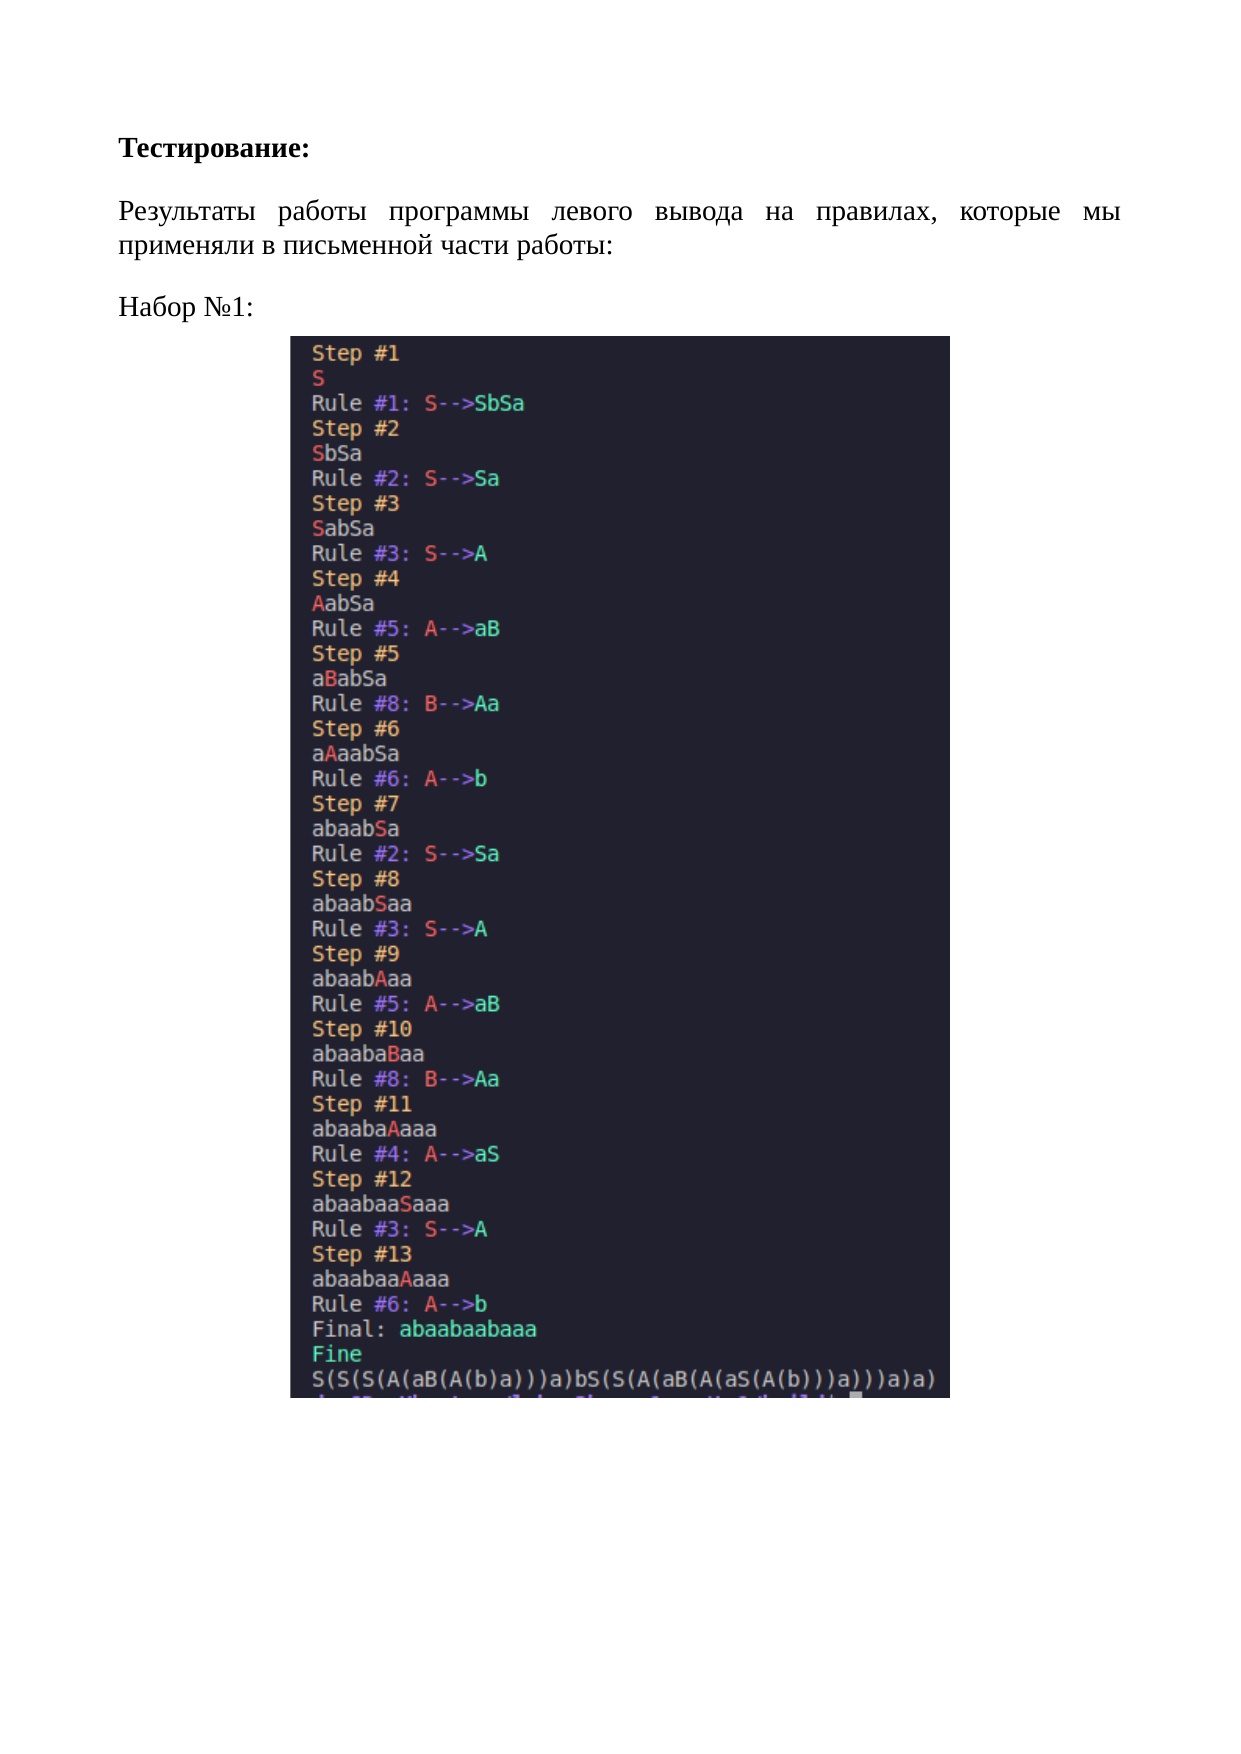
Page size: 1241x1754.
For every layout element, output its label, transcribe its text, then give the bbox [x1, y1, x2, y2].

text Результаты работы программы левого вывода на правилах, которые мы применяли в письменной части работы: [118, 193, 1122, 260]
text Набор №1: [118, 289, 1122, 323]
text Тестирование: [118, 131, 1122, 164]
picture [290, 336, 950, 1398]
